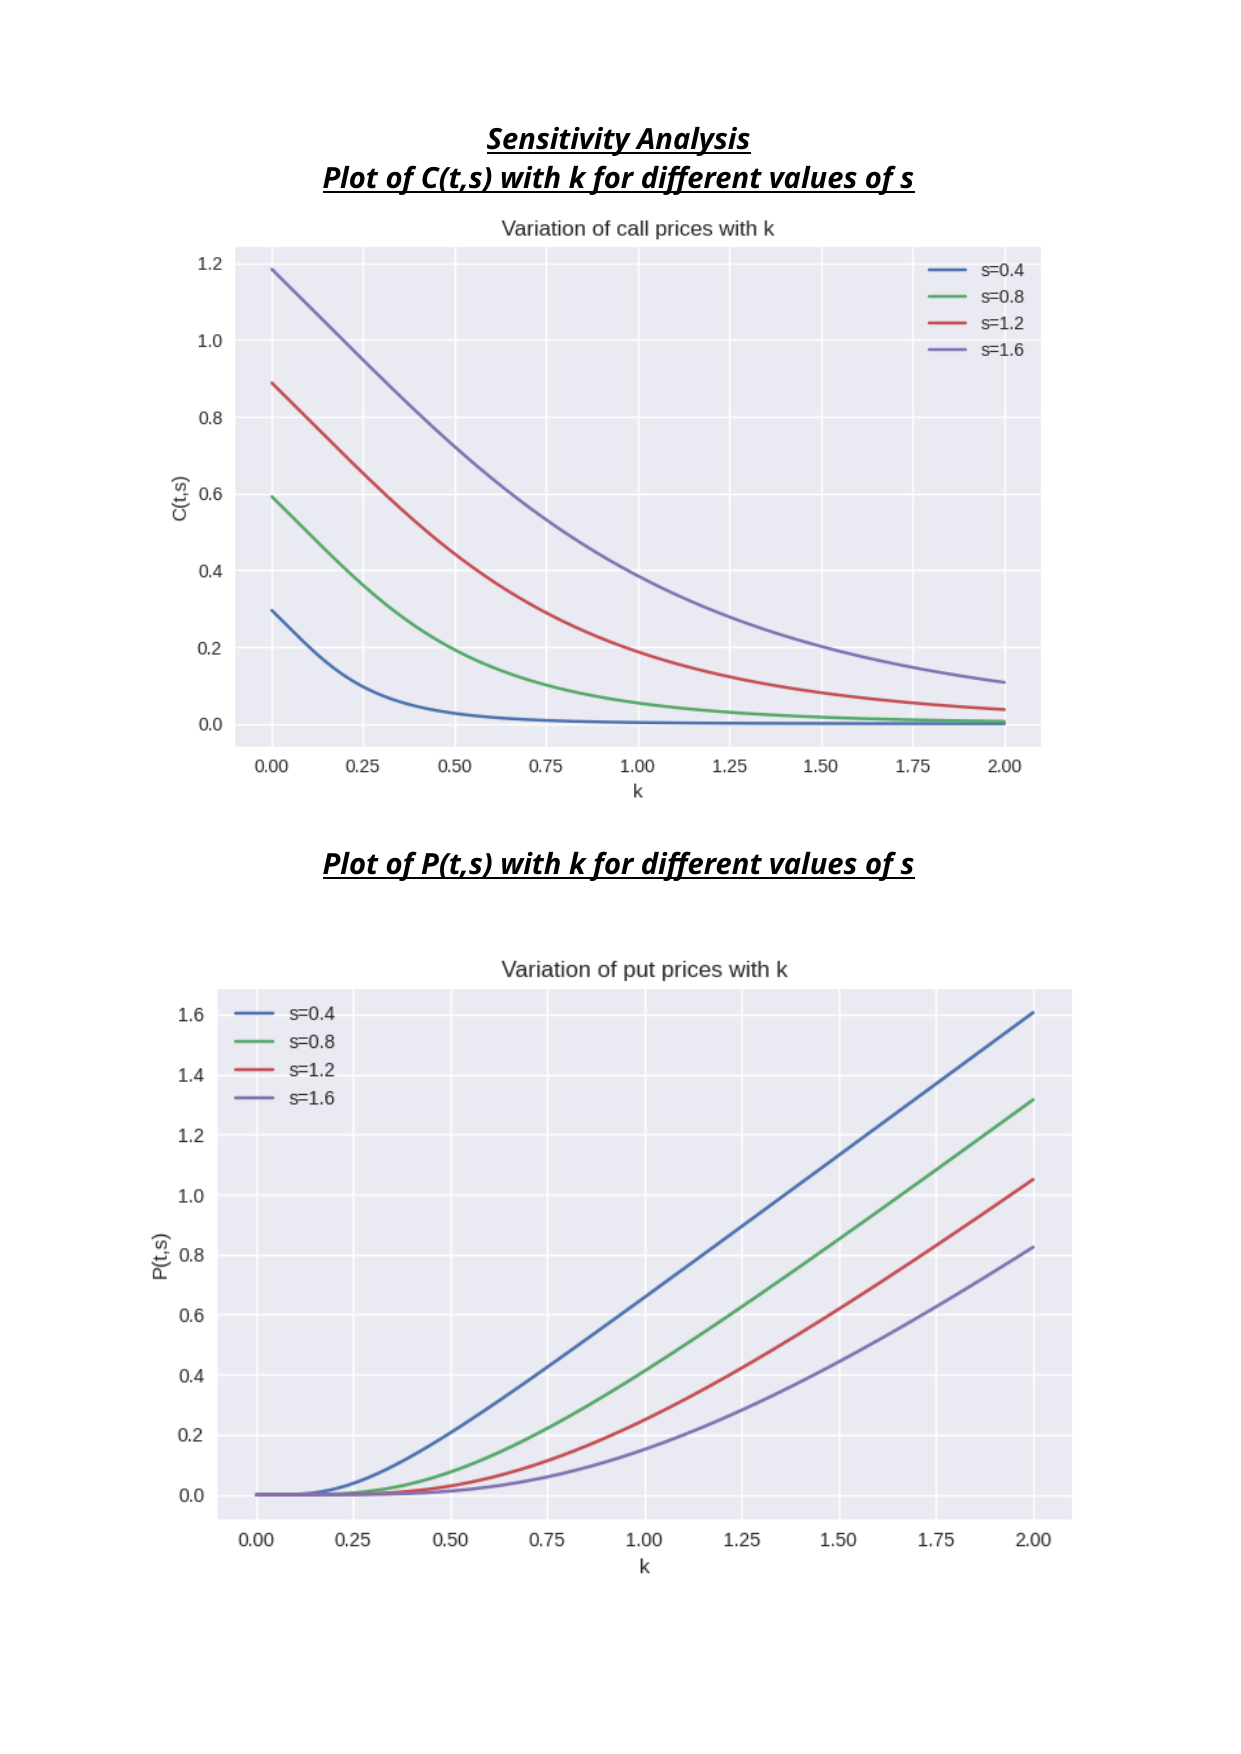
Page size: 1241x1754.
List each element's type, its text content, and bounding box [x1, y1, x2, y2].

picture [160, 213, 1058, 804]
text Plot of P(t,s) with k for different values of s [118, 843, 1122, 883]
text Sensitivity Analysis [118, 118, 1122, 158]
picture [138, 953, 1090, 1580]
text Plot of C(t,s) with k for different values of s [118, 158, 1122, 197]
